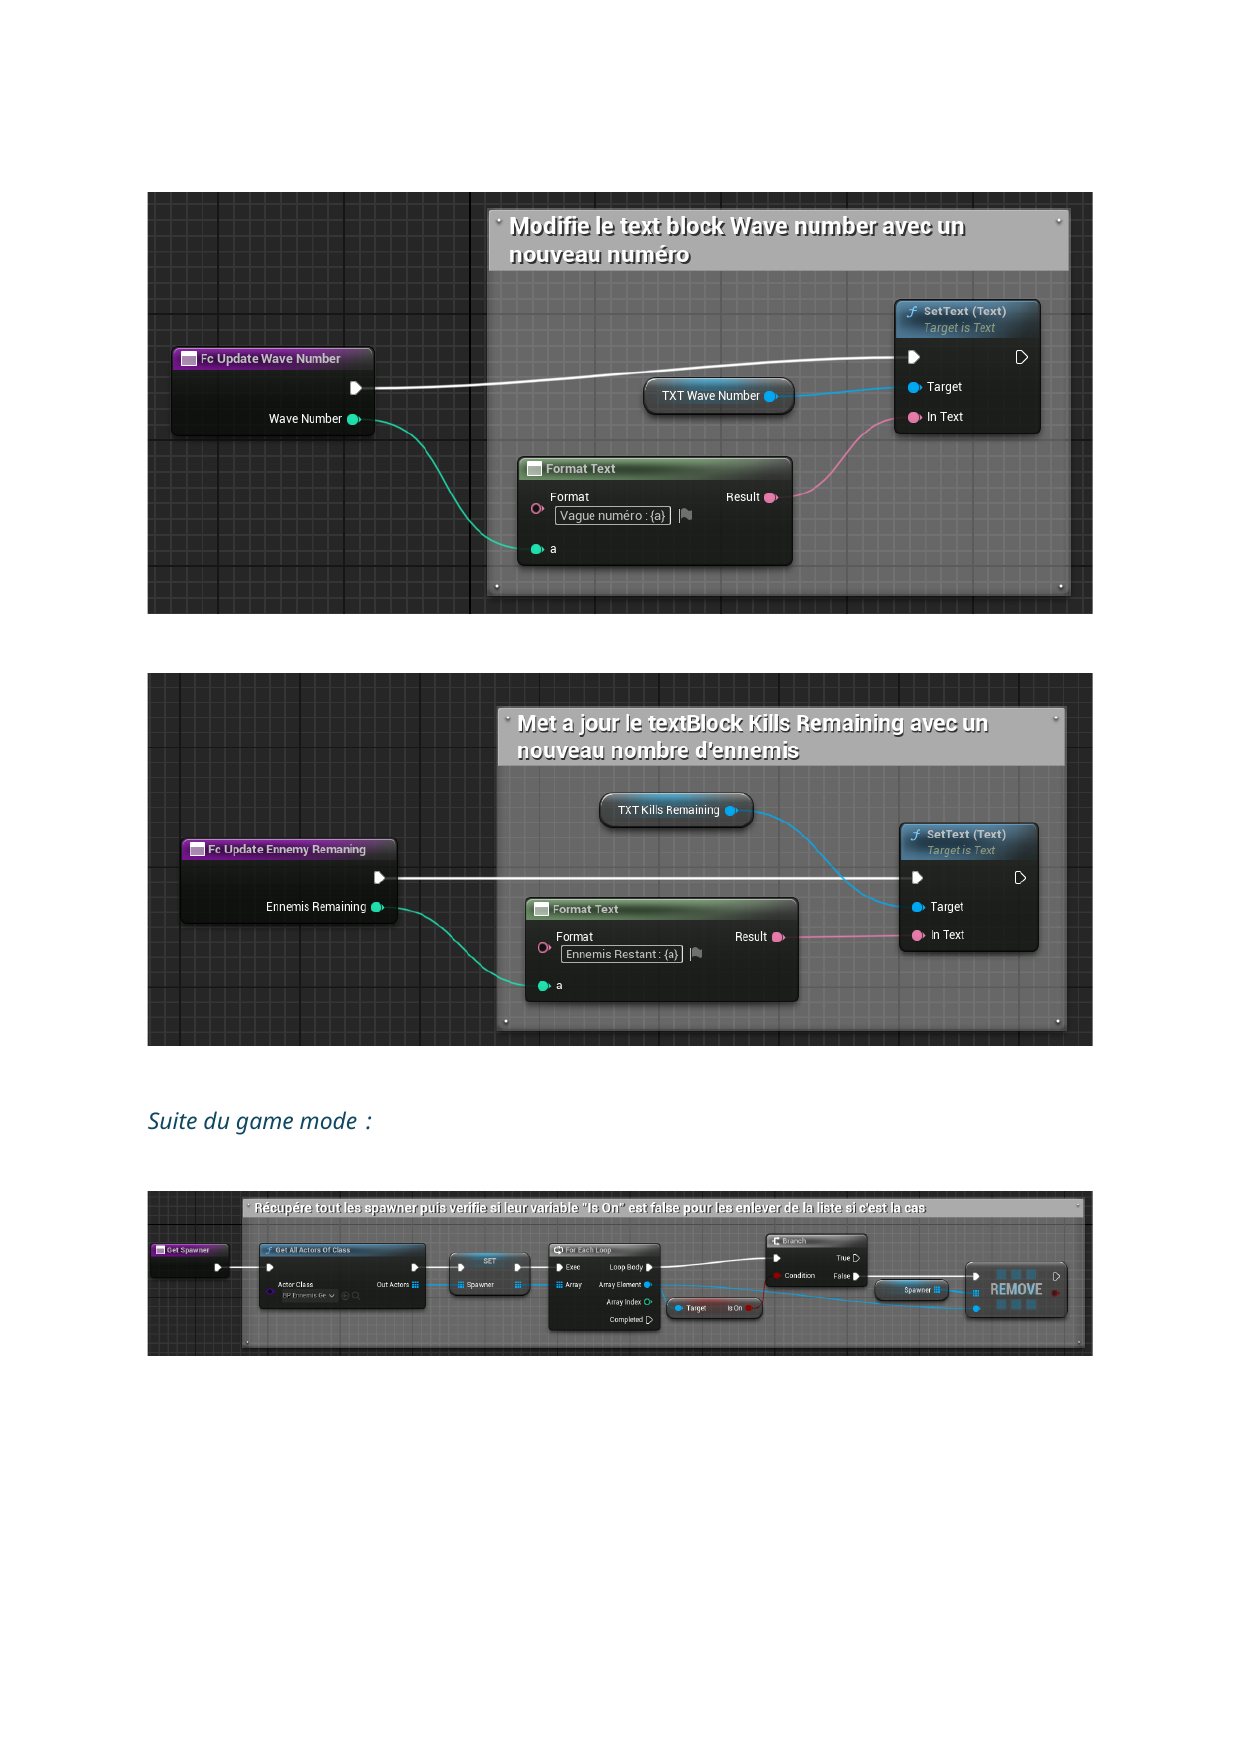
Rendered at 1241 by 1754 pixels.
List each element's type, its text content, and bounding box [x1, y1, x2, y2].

subtitle Suite du game mode : [148, 1104, 1093, 1136]
